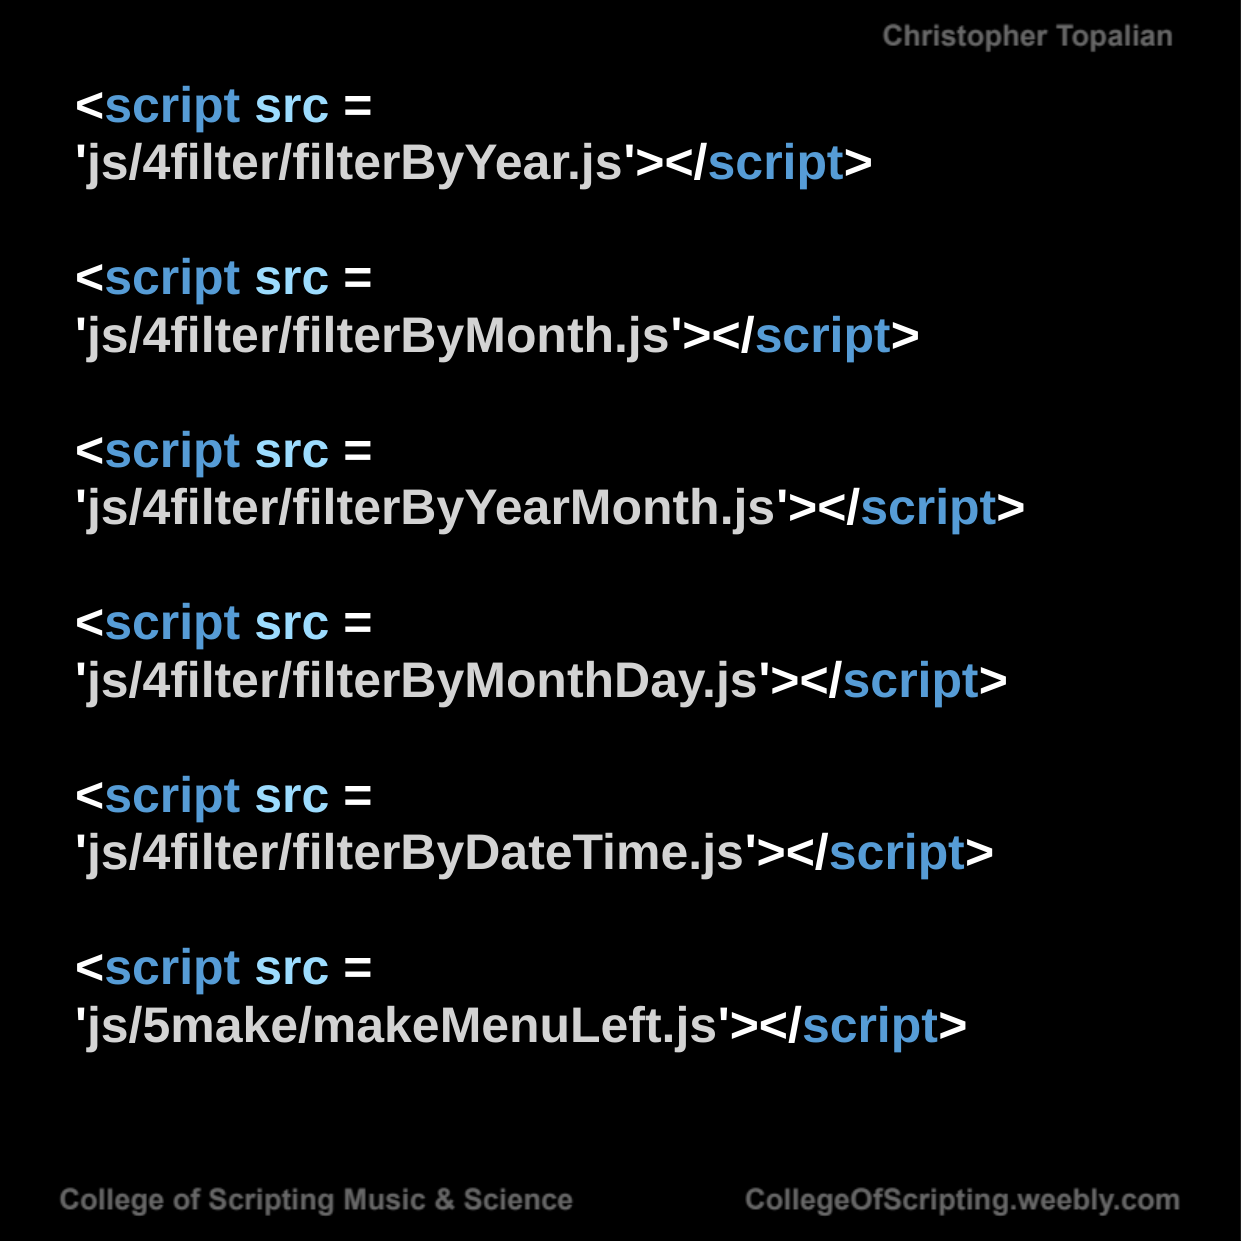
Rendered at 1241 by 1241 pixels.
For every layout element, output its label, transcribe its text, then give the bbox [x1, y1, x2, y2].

text <script src = 'js/4filter/filterByYear.js'></script> [75, 75, 1166, 190]
text <script src = 'js/4filter/filterByYearMonth.js'></script> [75, 420, 1166, 535]
text <script src = 'js/5make/makeMenuLeft.js'></script> [75, 937, 1166, 1052]
text <script src = 'js/4filter/filterByMonthDay.js'></script> [75, 592, 1166, 707]
text <script src = 'js/4filter/filterByDateTime.js'></script> [75, 765, 1166, 880]
text <script src = 'js/4filter/filterByMonth.js'></script> [75, 247, 1166, 362]
